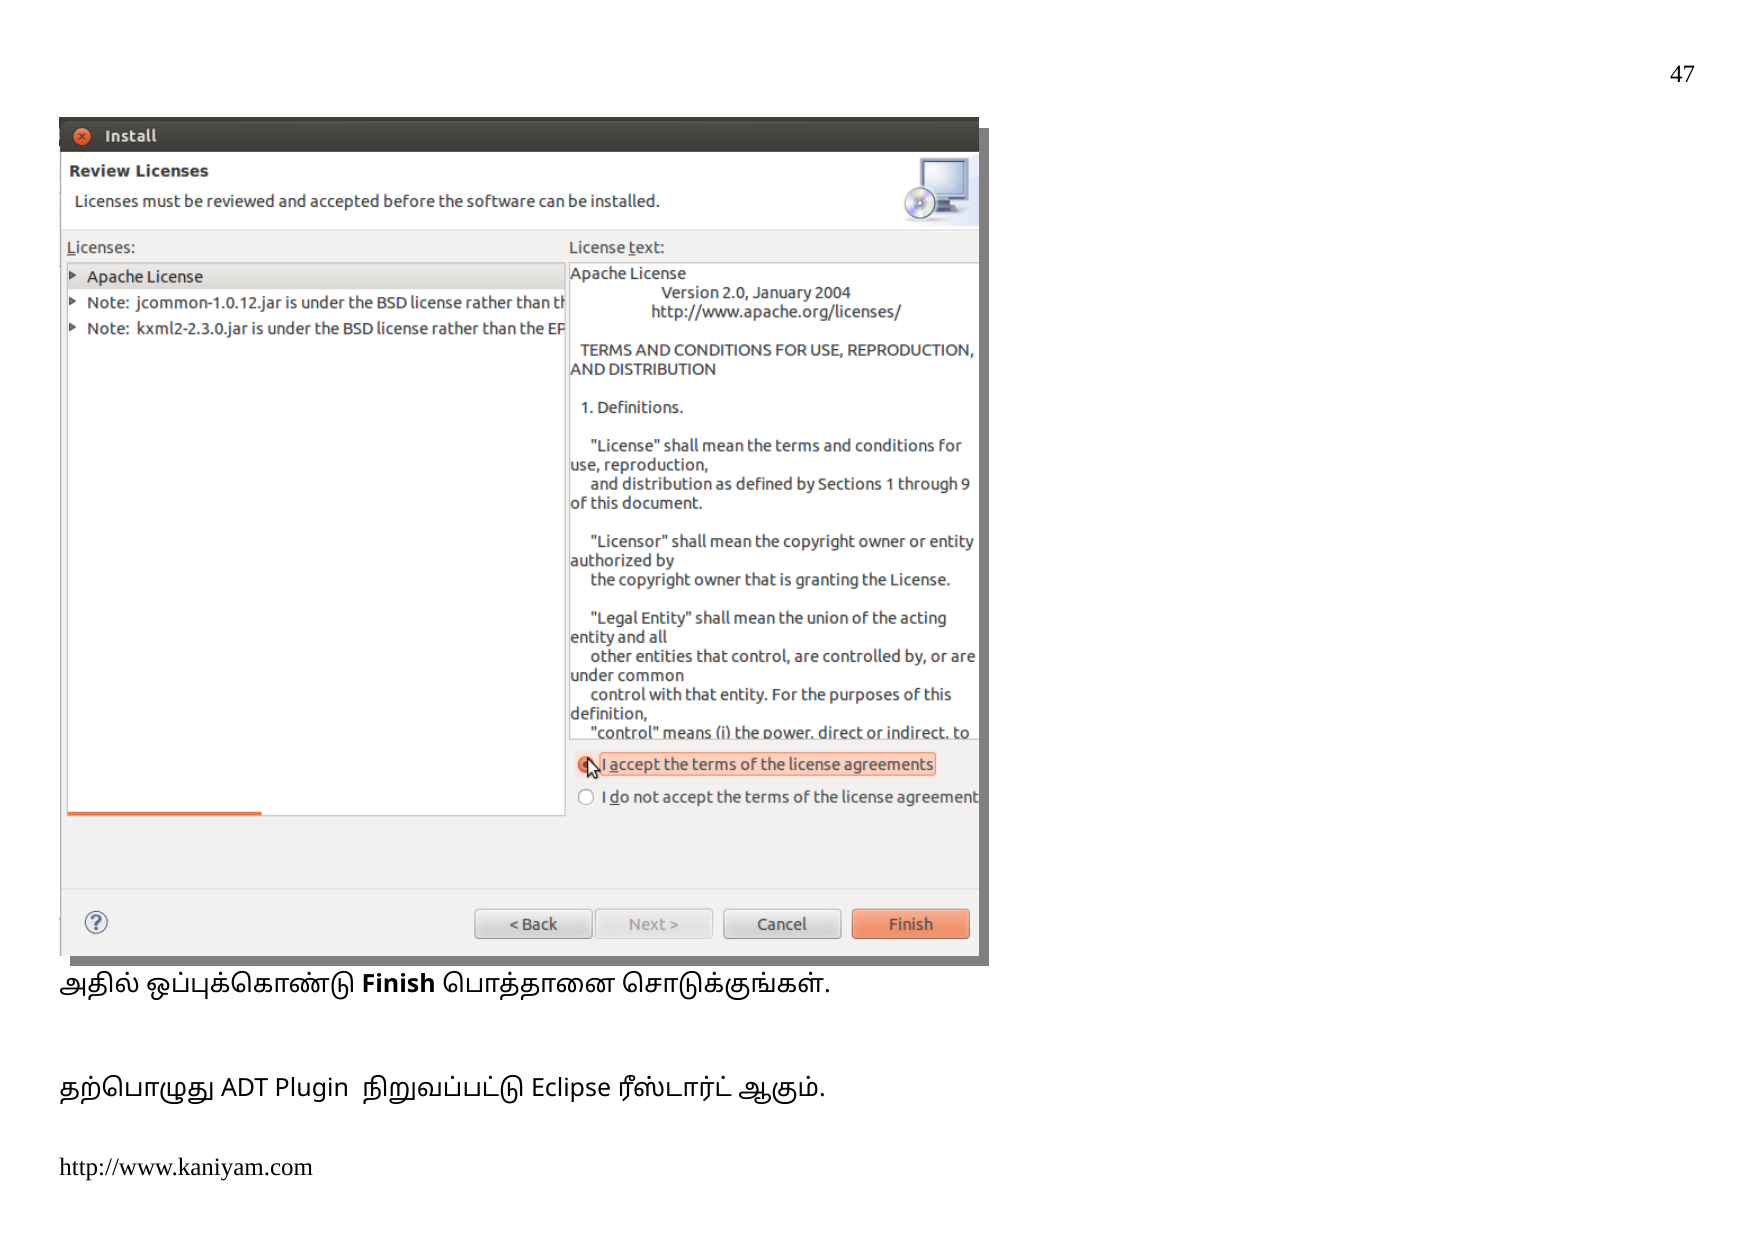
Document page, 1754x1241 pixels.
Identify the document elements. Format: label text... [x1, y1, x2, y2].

text தற்பொழுது ADT Plugin நிறுவப்பட்டு Eclipse ரீஸ்டார்ட் ஆகும். [59, 1070, 1695, 1106]
picture [59, 117, 979, 956]
text அதில் ஒப்புக்கொண்டு Finish பொத்தானை சொடுக்குங்கள். [59, 966, 1695, 1002]
